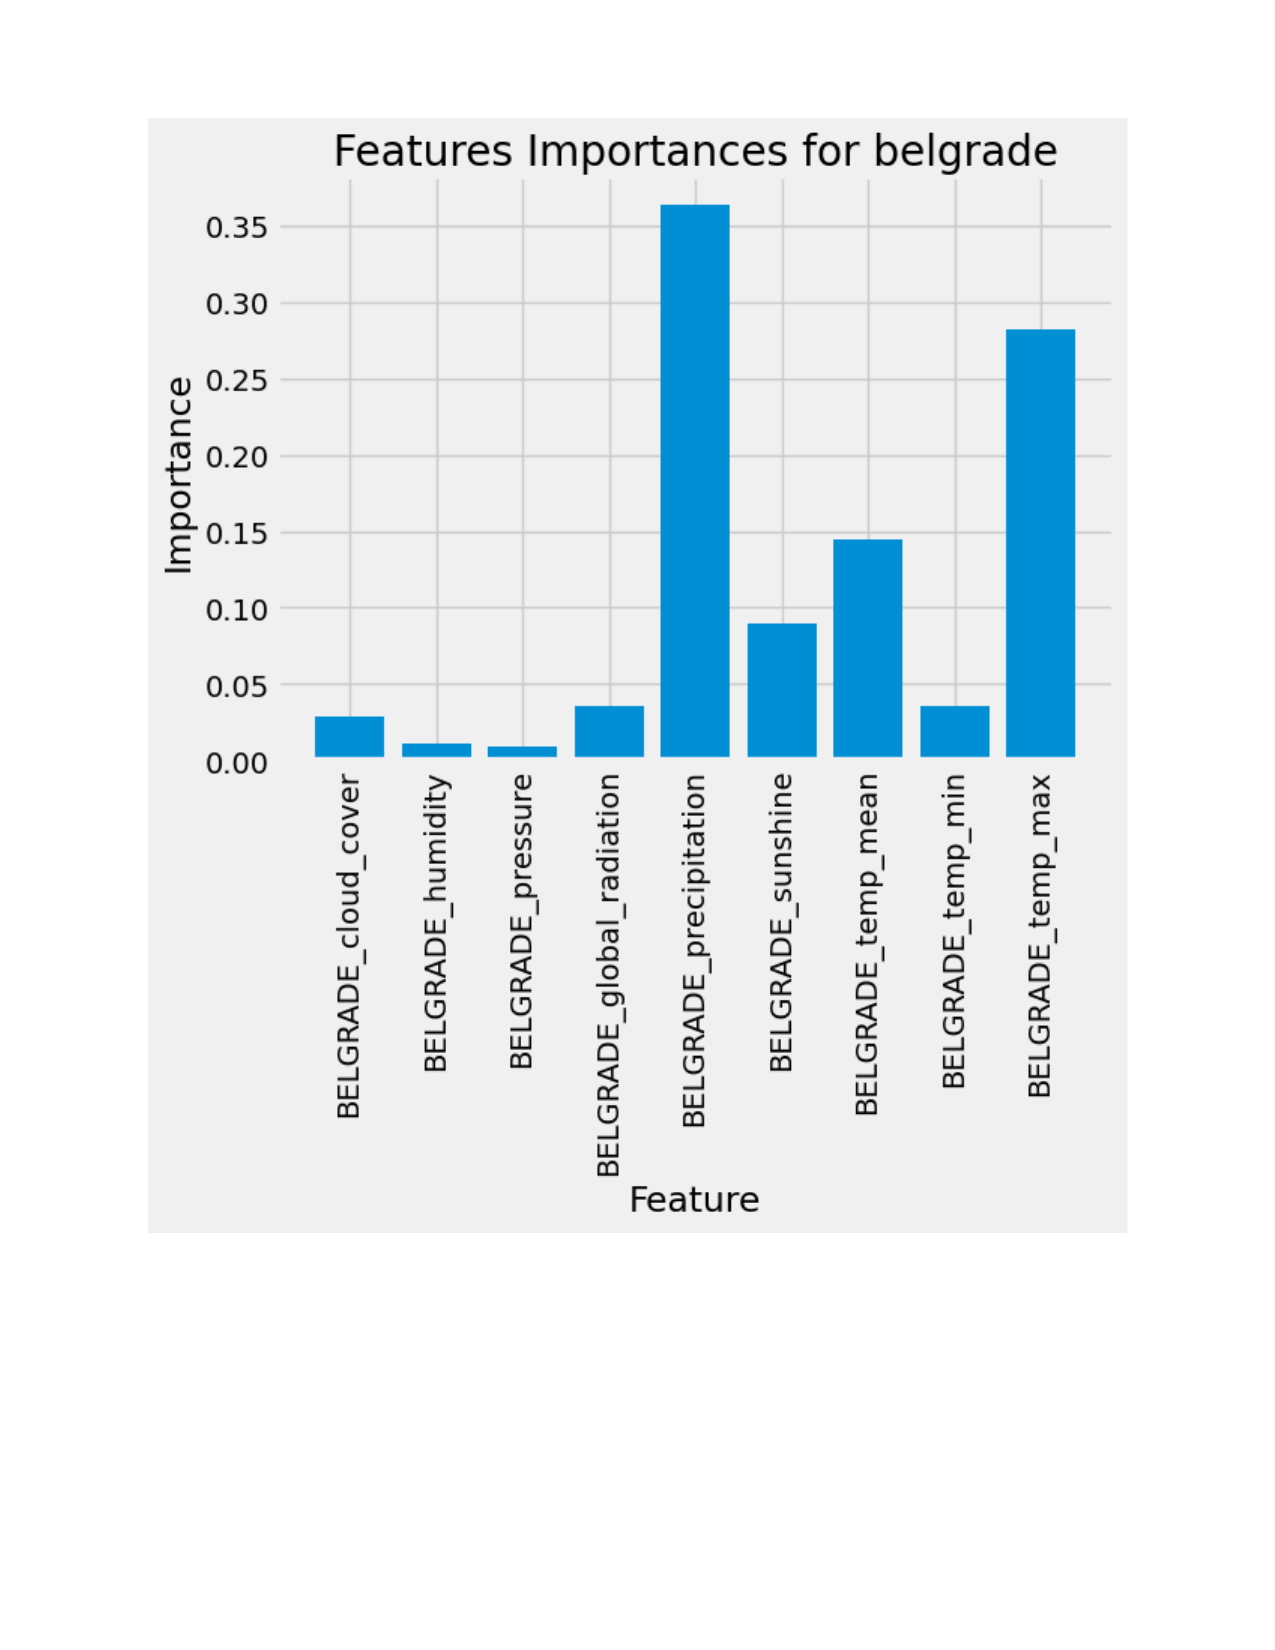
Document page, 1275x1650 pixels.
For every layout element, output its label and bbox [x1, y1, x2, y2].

picture [147, 118, 1128, 1233]
